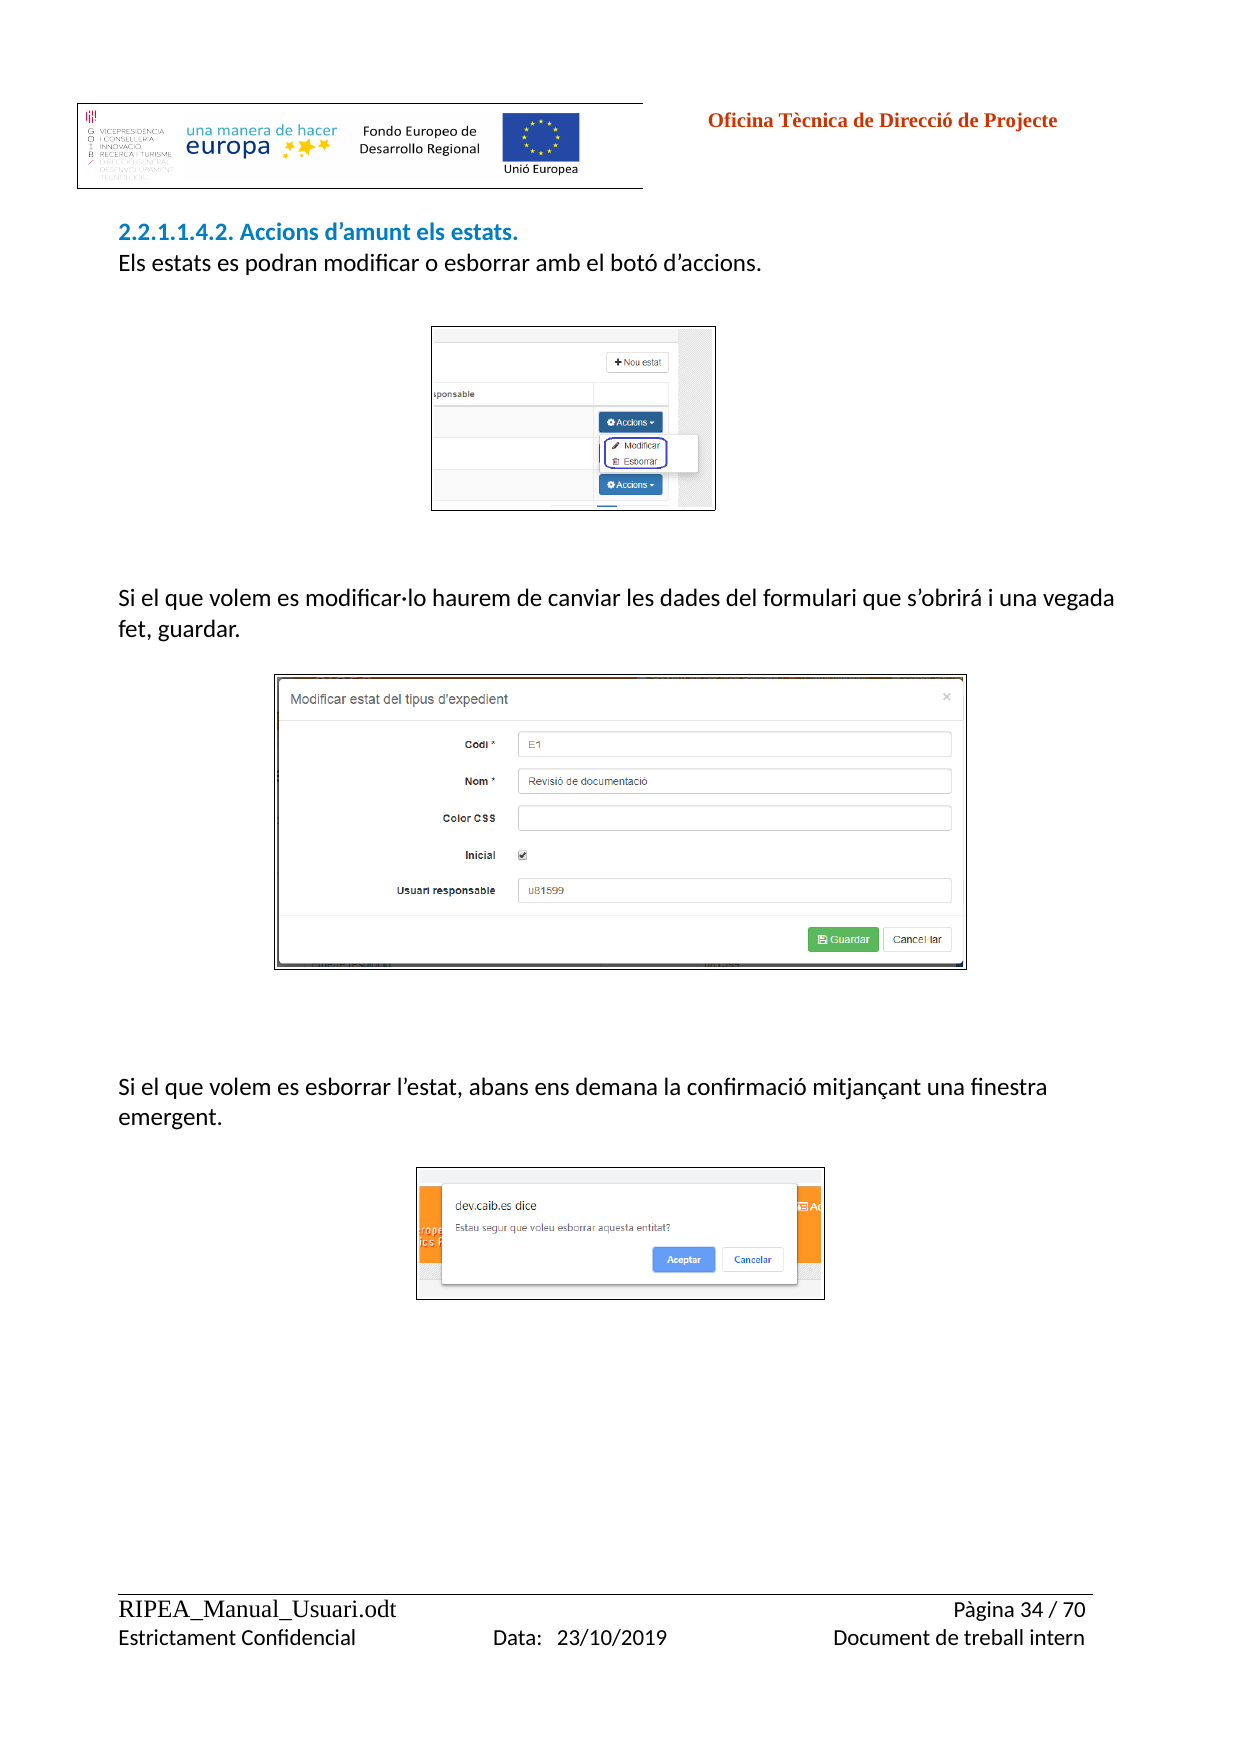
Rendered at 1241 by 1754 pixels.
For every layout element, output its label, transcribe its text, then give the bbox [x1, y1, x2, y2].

picture [419, 1170, 821, 1297]
picture [434, 329, 713, 507]
subtitle 2.2.1.1.4.2. Accions d’amunt els estats. [118, 216, 1122, 247]
picture [277, 677, 964, 967]
picture [82, 108, 178, 182]
text Si el que volem es modificar·lo haurem de canviar les dades del formulari que s’obrirá i una vegada fet, guardar. [118, 583, 1122, 644]
picture [184, 108, 585, 182]
text Els estats es podran modificar o esborrar amb el botó d’accions. [118, 247, 1122, 277]
text Si el que volem es esborrar l’estat, abans ens demana la confirmació mitjançant una finestra emergent. [118, 1071, 1122, 1132]
